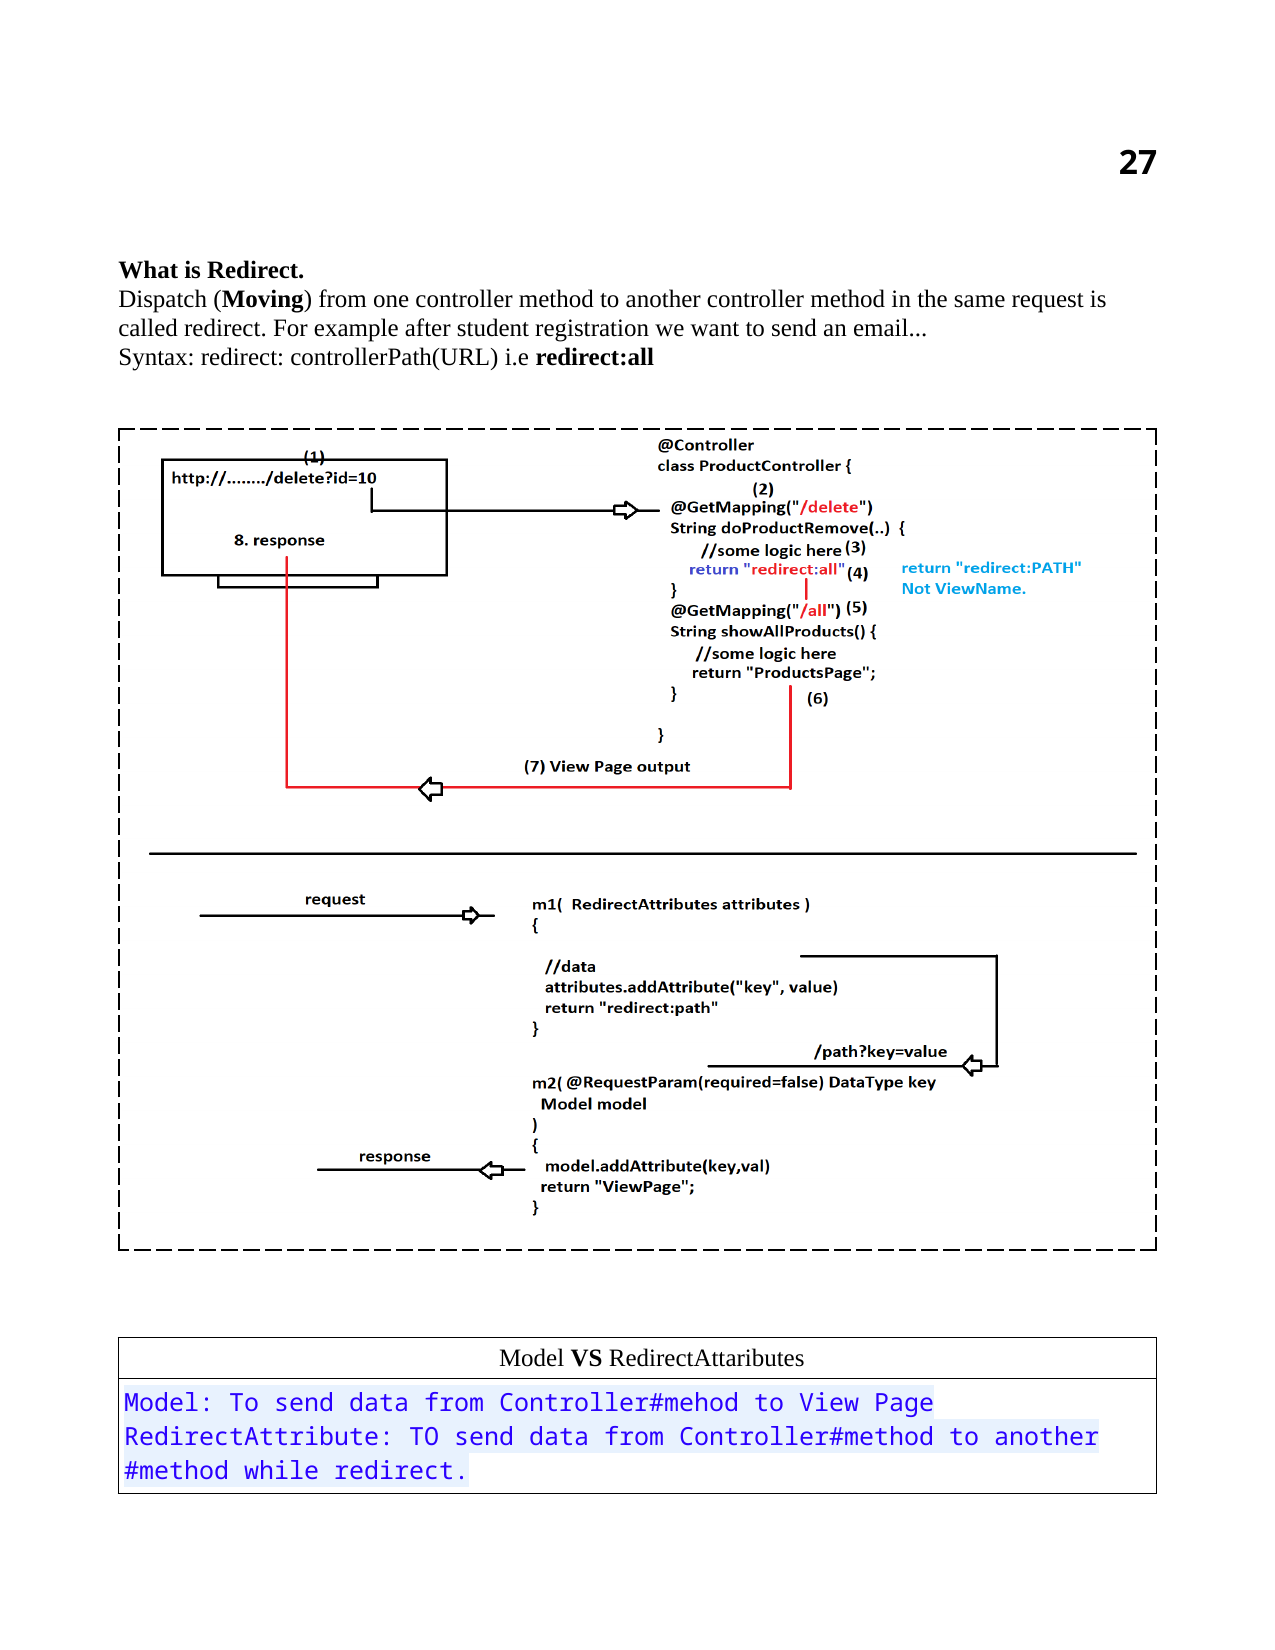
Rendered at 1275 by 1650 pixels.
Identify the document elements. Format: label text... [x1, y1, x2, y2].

picture [122, 432, 1153, 1246]
text Syntax: redirect: controllerPath(URL) i.e redirect:all [118, 342, 1157, 370]
text Dispatch (Moving) from one controller method to another controller method in the same request is called redirect. For example after student registration we want to send an email... [118, 284, 1157, 342]
text What is Redirect. [118, 255, 1157, 284]
table_cell Model: To send data from Controller#mehod to View Page RedirectAttribute: TO send data from Controller#method to another #method while redirect. [119, 1379, 1156, 1493]
table_header Model VS RedirectAttaributes [119, 1338, 1156, 1378]
